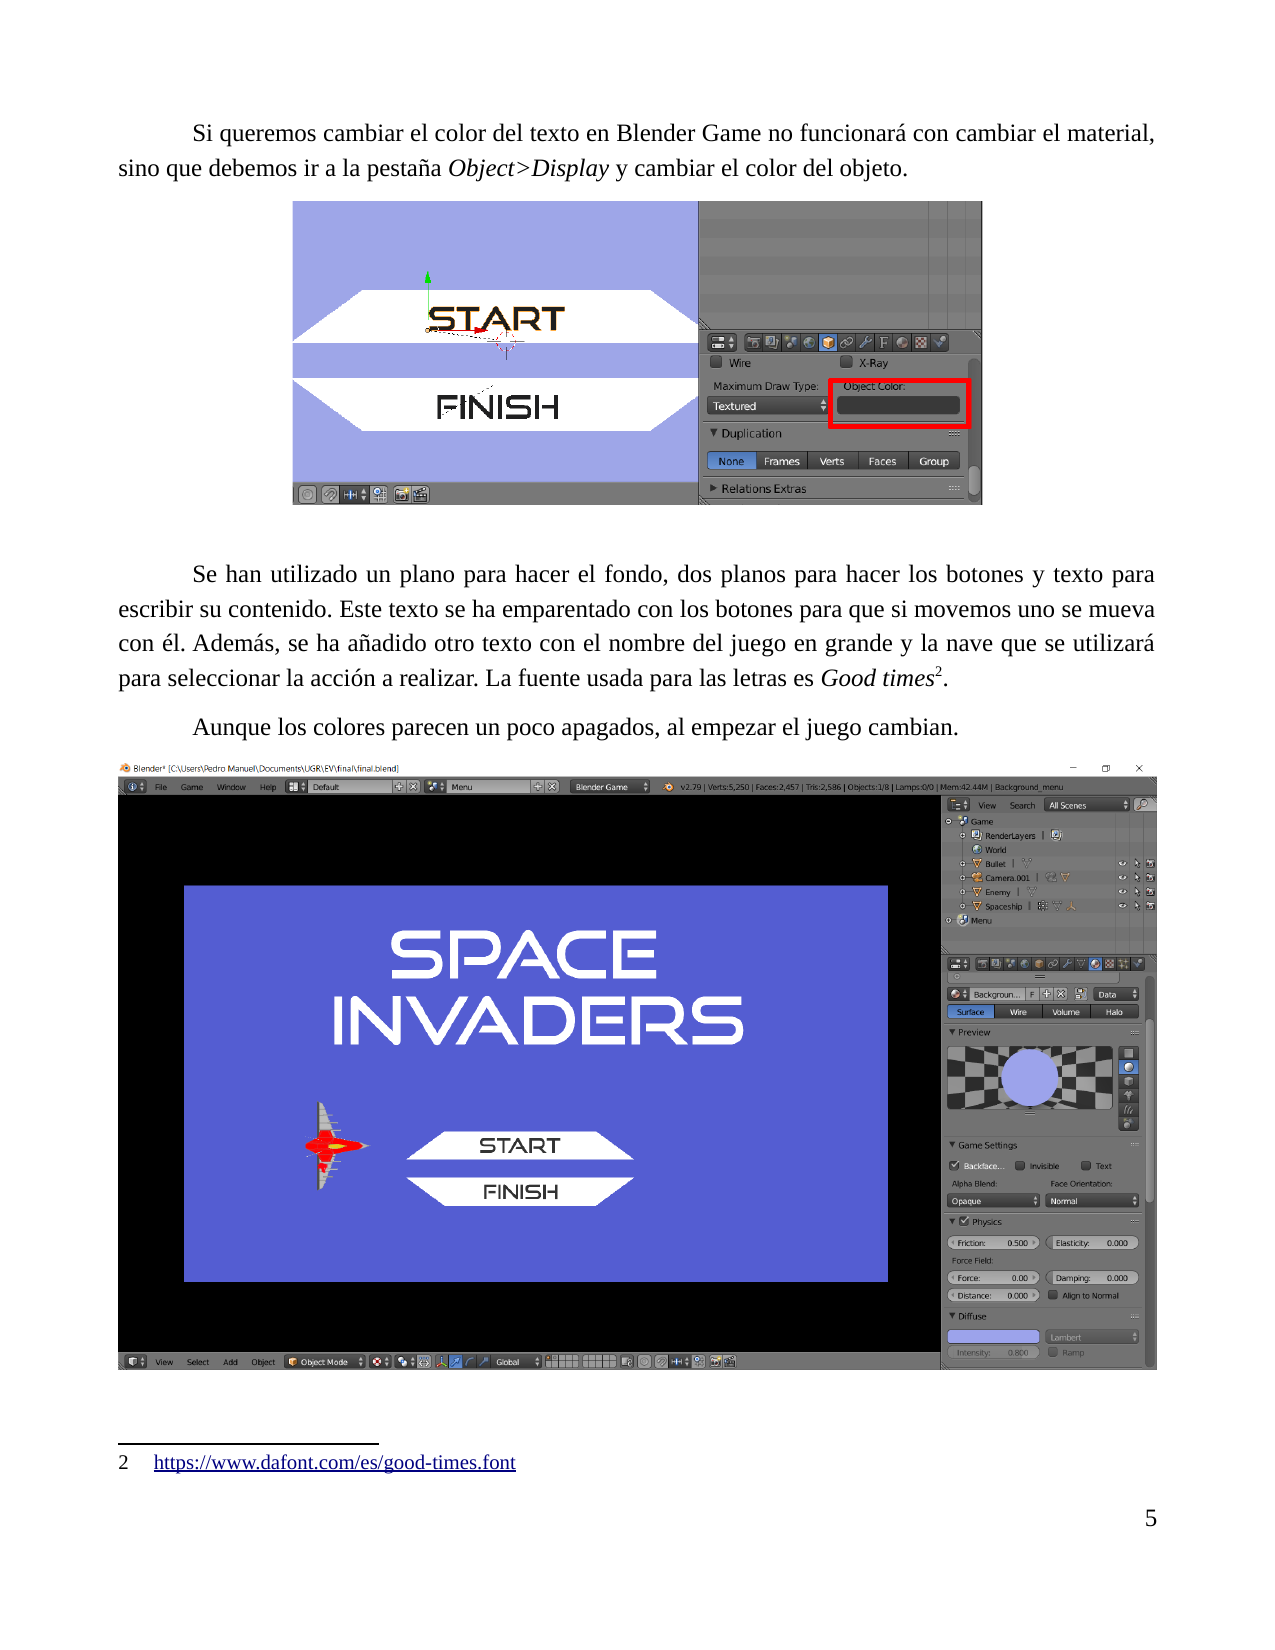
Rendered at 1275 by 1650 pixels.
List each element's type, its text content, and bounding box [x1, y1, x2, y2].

picture [118, 761, 1157, 1370]
text Aunque los colores parecen un poco apagados, al empezar el juego cambian. [118, 712, 1157, 741]
text https://www.dafont.com/es/good-times.font [118, 1449, 1157, 1474]
text Se han utilizado un plano para hacer el fondo, dos planos para hacer los botones y texto para escribir su contenido. Este texto se ha emparentado con los botones para que si movemos uno se mueva con él. Además, se ha añadido otro texto con el nombre del juego en grande y la nave que se utilizará para seleccionar la acción a realizar. La fuente usada para las letras es Good times. [118, 559, 1157, 692]
text Si queremos cambiar el color del texto en Blender Game no funcionará con cambiar el material, sino que debemos ir a la pestaña Object>Display y cambiar el color del objeto. [118, 118, 1157, 181]
picture [292, 201, 983, 505]
